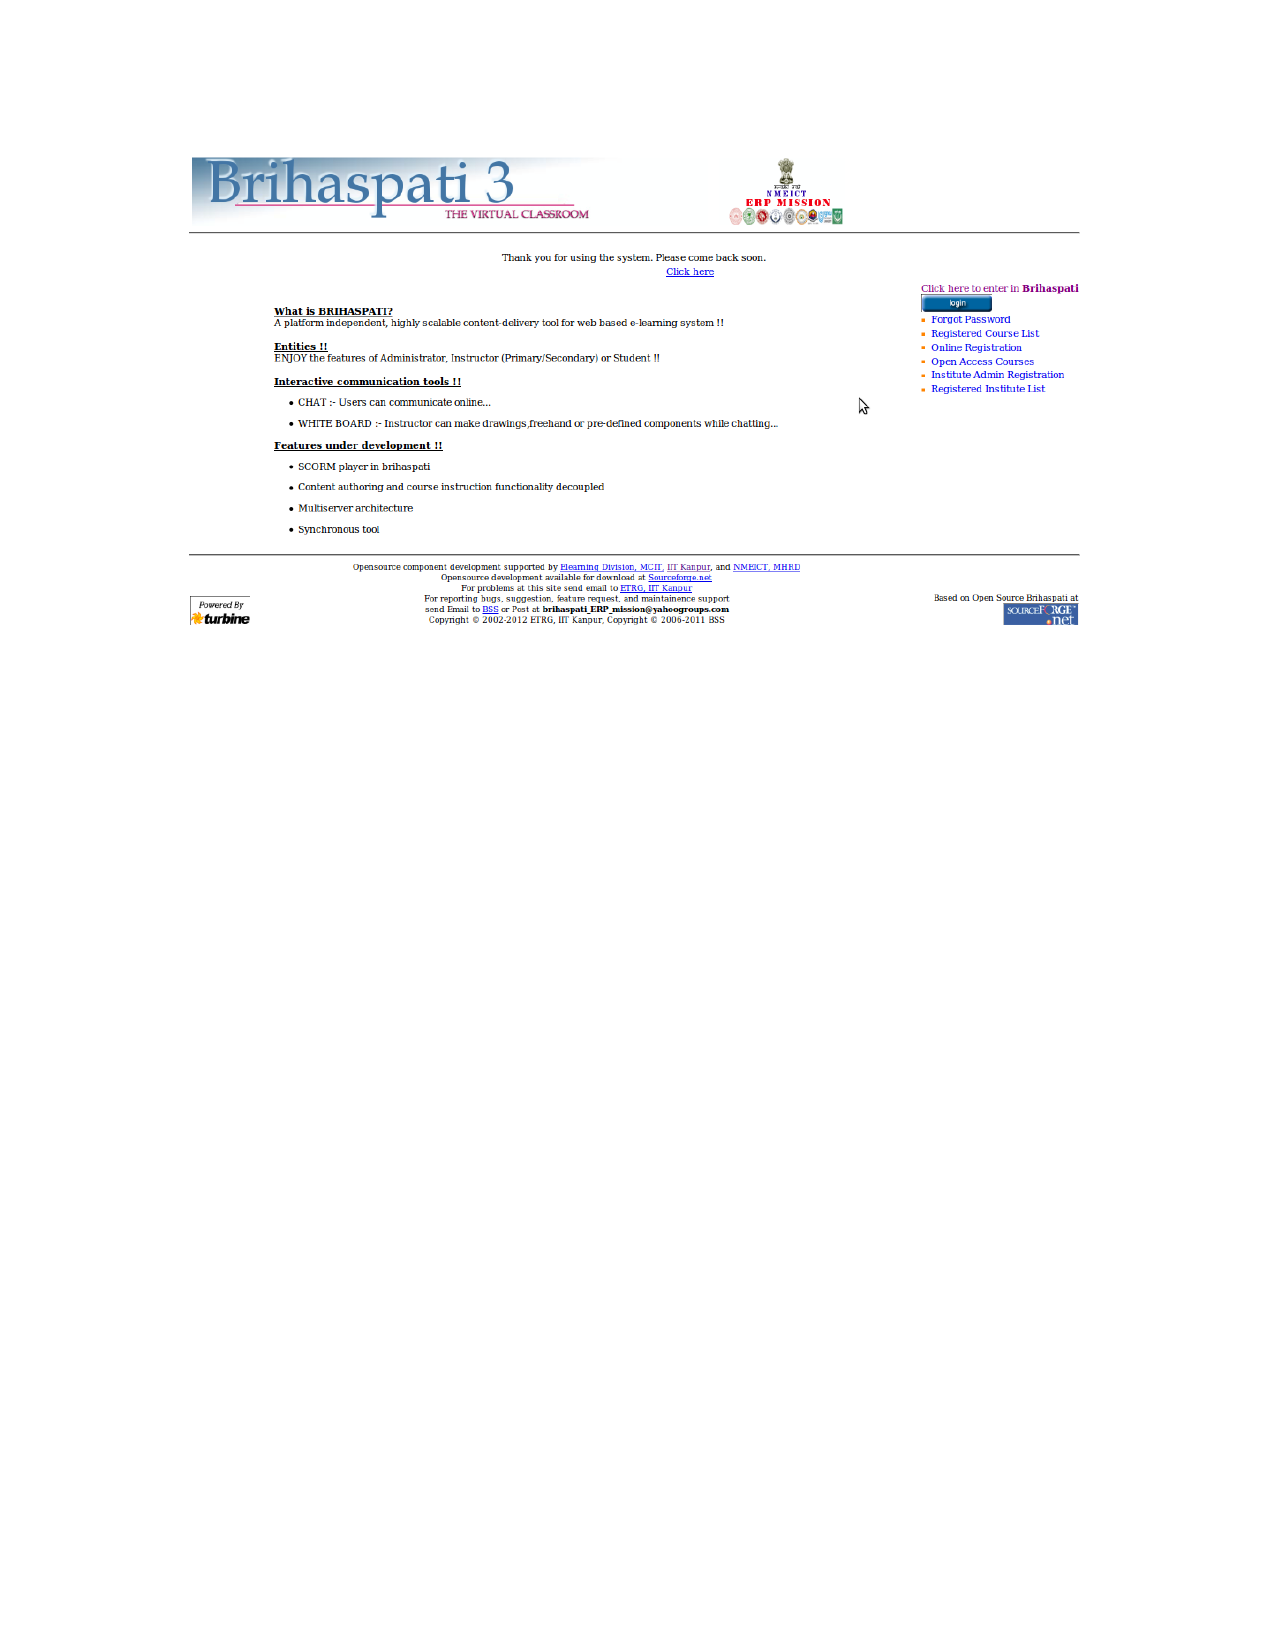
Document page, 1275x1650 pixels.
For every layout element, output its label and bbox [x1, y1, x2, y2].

picture [189, 151, 1086, 647]
